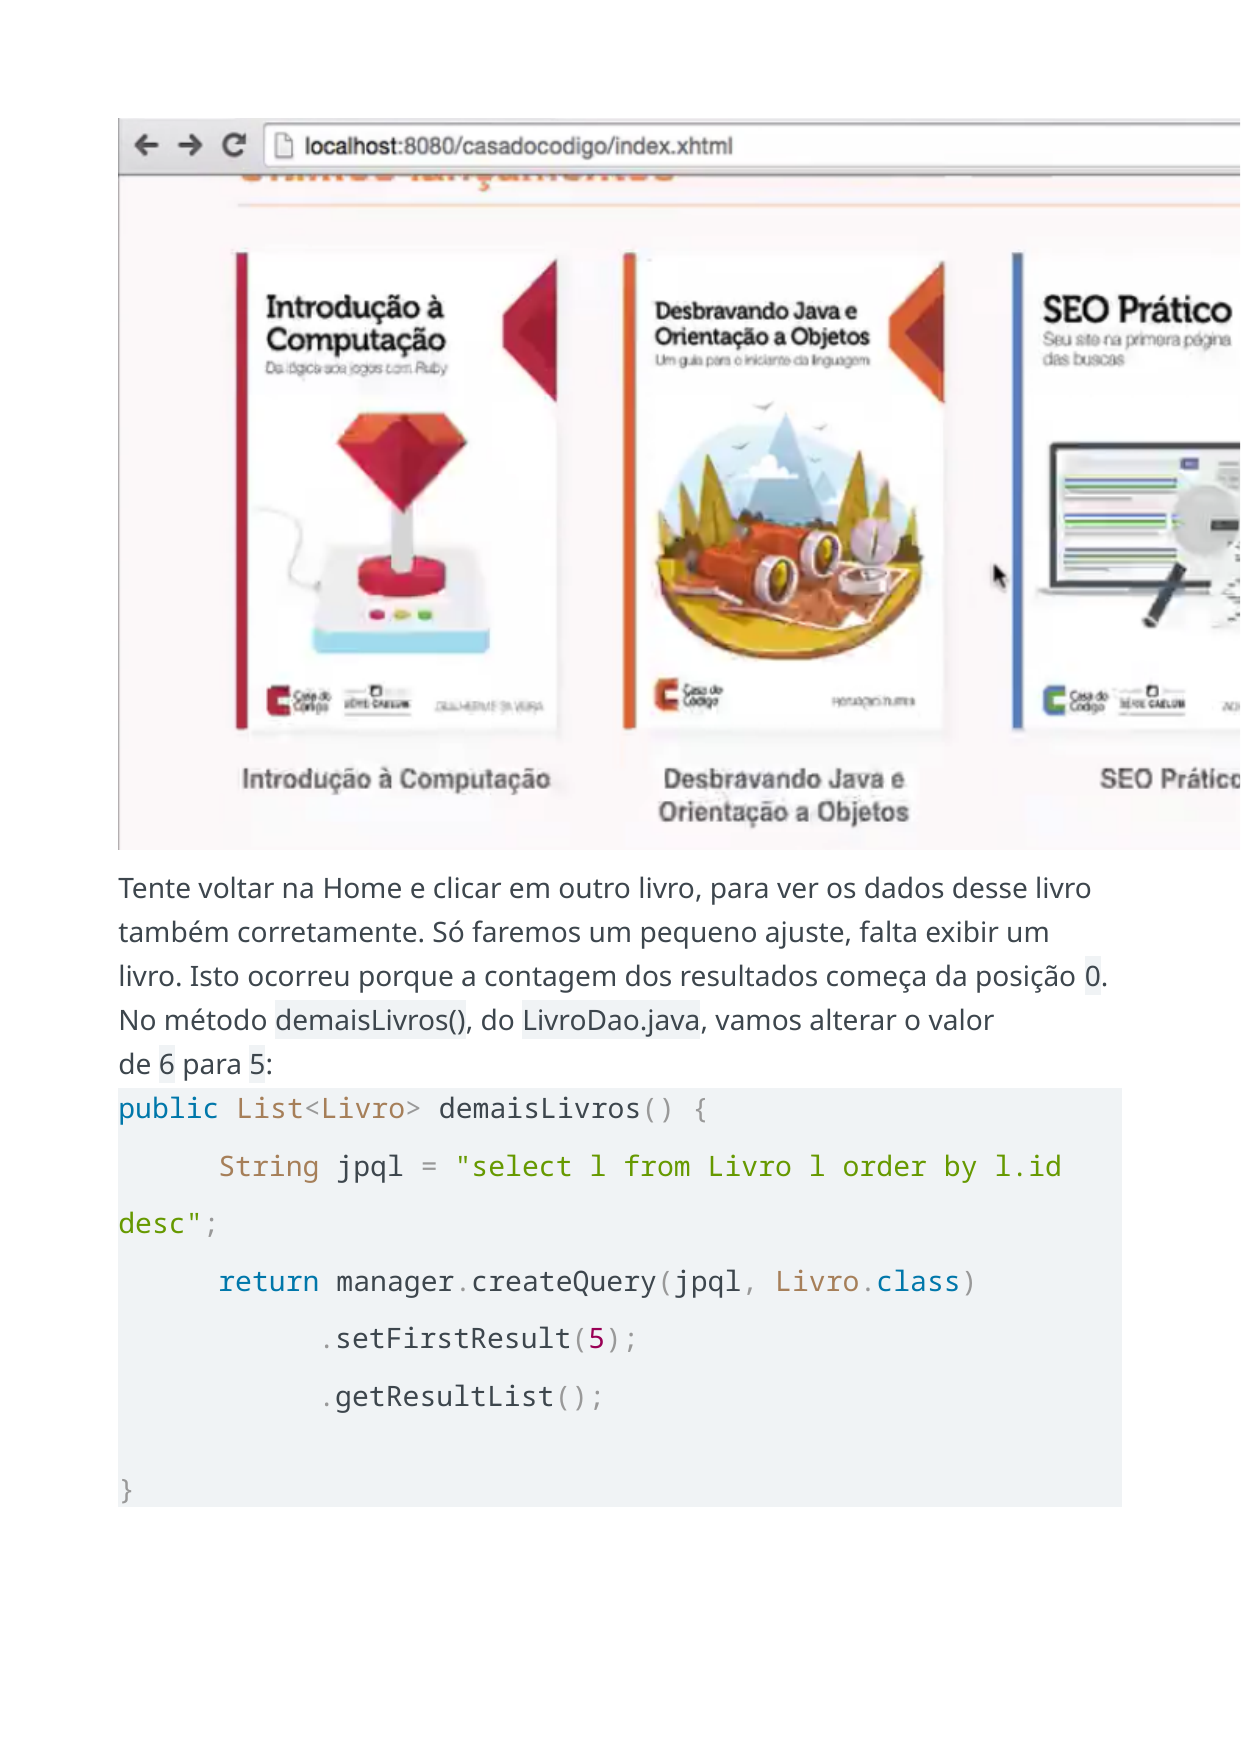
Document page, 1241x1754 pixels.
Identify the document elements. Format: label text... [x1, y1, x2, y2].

picture [118, 118, 1241, 850]
text .setFirstResult(5); [118, 1318, 1122, 1357]
text public List<Livro> demaisLivros() { [118, 1088, 1122, 1127]
text } [118, 1469, 1122, 1507]
text return manager.createQuery(jpql, Livro.class) [118, 1261, 1122, 1299]
text String jpql = "select l from Livro l order by l.id desc"; [118, 1146, 1122, 1242]
text Tente voltar na Home e clicar em outro livro, para ver os dados desse livro também corretamente. Só faremos um pequeno ajuste, falta exibir um livro. Isto ocorreu porque a contagem dos resultados começa da posição 0. No método demaisLivros(), do LivroDao.java, vamos alterar o valor de 6 para 5: [118, 868, 1122, 1083]
text .getResultList(); [118, 1376, 1122, 1414]
